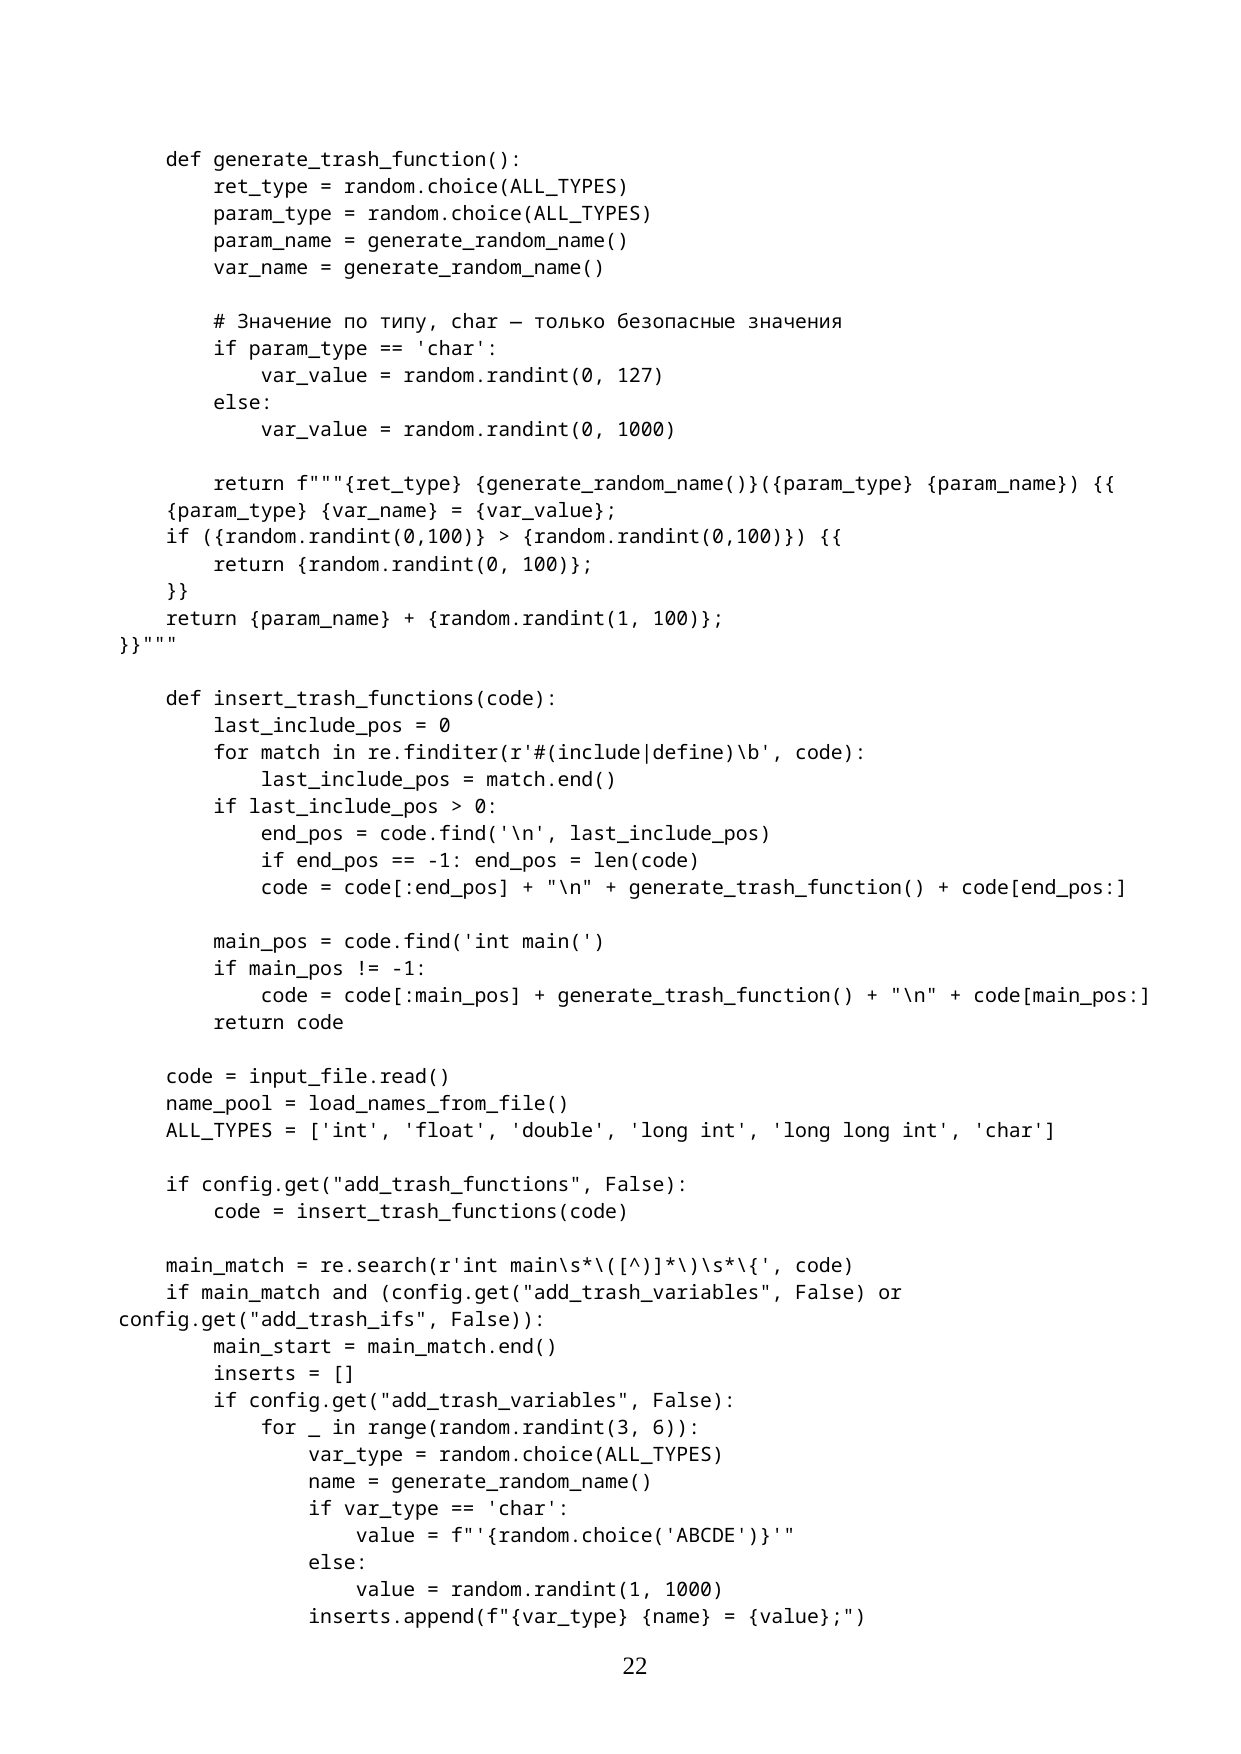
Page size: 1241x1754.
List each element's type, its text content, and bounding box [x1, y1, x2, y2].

text var_type = random.choice(ALL_TYPES) [118, 1440, 1152, 1467]
text var_value = random.randint(0, 1000) [118, 415, 1152, 442]
text if param_type == 'char': [118, 334, 1152, 361]
text else: [118, 388, 1152, 415]
text if var_type == 'char': [118, 1494, 1152, 1521]
text end_pos = code.find('\n', last_include_pos) [118, 819, 1152, 847]
text return {param_name} + {random.randint(1, 100)}; [118, 604, 1152, 631]
text def insert_trash_functions(code): [118, 685, 1152, 712]
text name = generate_random_name() [118, 1467, 1152, 1494]
text def generate_trash_function(): [118, 145, 1152, 172]
text main_pos = code.find('int main(') [118, 927, 1152, 954]
text if end_pos == -1: end_pos = len(code) [118, 847, 1152, 873]
text for _ in range(random.randint(3, 6)): [118, 1413, 1152, 1440]
text if config.get("add_trash_variables", False): [118, 1386, 1152, 1413]
text if last_include_pos > 0: [118, 793, 1152, 819]
text return f"""{ret_type} {generate_random_name()}({param_type} {param_name}) {{ [118, 469, 1152, 496]
text if main_pos != -1: [118, 954, 1152, 981]
text param_name = generate_random_name() [118, 226, 1152, 253]
text main_match = re.search(r'int main\s*\([^)]*\)\s*\{', code) [118, 1251, 1152, 1278]
text if ({random.randint(0,100)} > {random.randint(0,100)}) {{ [118, 523, 1152, 550]
text }}""" [118, 631, 1152, 658]
text else: [118, 1548, 1152, 1575]
text if config.get("add_trash_functions", False): [118, 1170, 1152, 1197]
text value = random.randint(1, 1000) [118, 1575, 1152, 1602]
text ret_type = random.choice(ALL_TYPES) [118, 172, 1152, 199]
text }} [118, 577, 1152, 604]
text return code [118, 1008, 1152, 1035]
text param_type = random.choice(ALL_TYPES) [118, 199, 1152, 226]
text for match in re.finditer(r'#(include|define)\b', code): [118, 739, 1152, 766]
text main_start = main_match.end() [118, 1332, 1152, 1359]
text name_pool = load_names_from_file() [118, 1089, 1152, 1116]
text {param_type} {var_name} = {var_value}; [118, 496, 1152, 523]
text inserts.append(f"{var_type} {name} = {value};") [118, 1602, 1152, 1629]
text return {random.randint(0, 100)}; [118, 550, 1152, 577]
text value = f"'{random.choice('ABCDE')}'" [118, 1521, 1152, 1548]
text if main_match and (config.get("add_trash_variables", False) or config.get("add_trash_ifs", False)): [118, 1278, 1152, 1332]
text code = code[:main_pos] + generate_trash_function() + "\n" + code[main_pos:] [118, 981, 1152, 1008]
text last_include_pos = 0 [118, 712, 1152, 739]
text code = code[:end_pos] + "\n" + generate_trash_function() + code[end_pos:] [118, 873, 1152, 901]
text last_include_pos = match.end() [118, 766, 1152, 793]
text ALL_TYPES = ['int', 'float', 'double', 'long int', 'long long int', 'char'] [118, 1116, 1152, 1143]
text var_value = random.randint(0, 127) [118, 361, 1152, 388]
text code = insert_trash_functions(code) [118, 1197, 1152, 1224]
text inserts = [] [118, 1359, 1152, 1386]
text var_name = generate_random_name() [118, 253, 1152, 280]
text code = input_file.read() [118, 1062, 1152, 1089]
text # Значение по типу, char — только безопасные значения [118, 307, 1152, 334]
